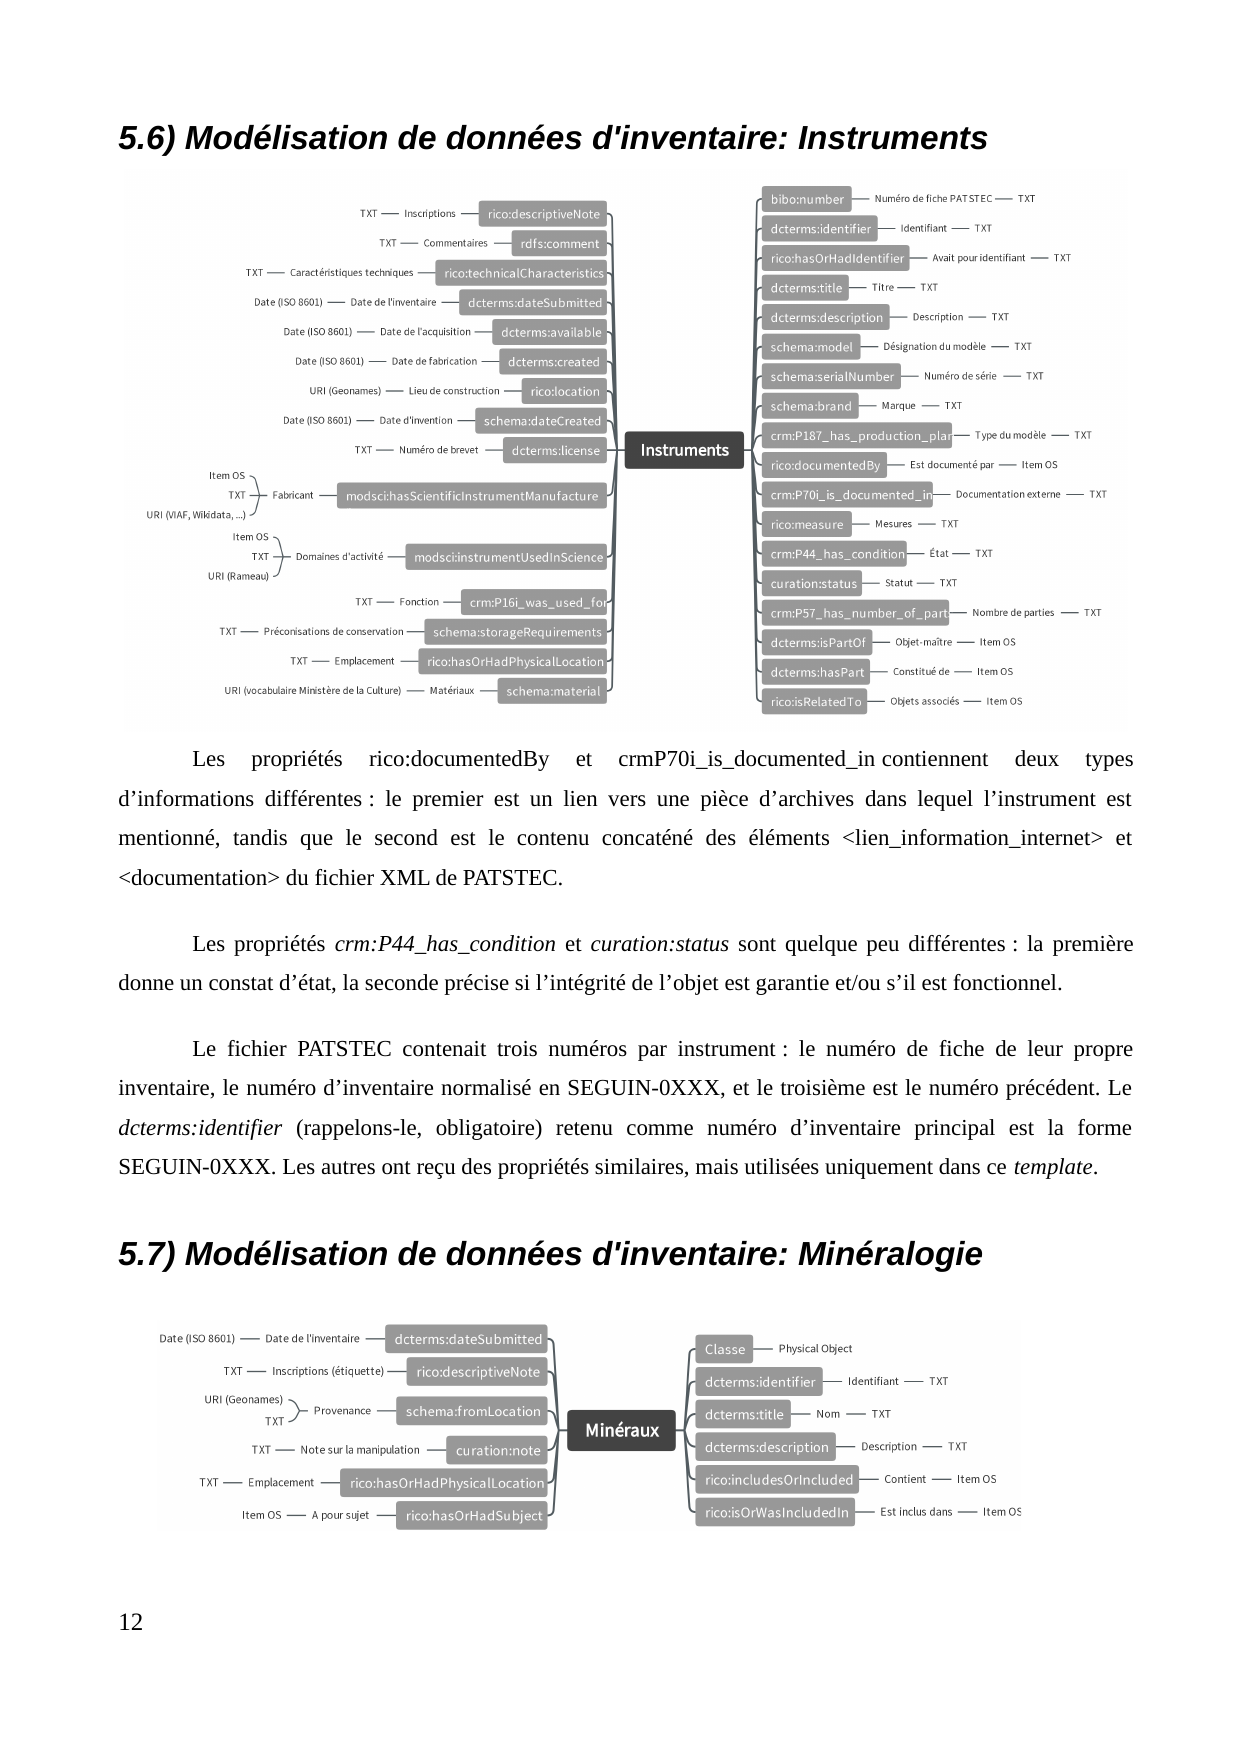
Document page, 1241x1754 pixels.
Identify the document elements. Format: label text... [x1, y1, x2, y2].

text Le fichier PATSTEC contenait trois numéros par instrument : le numéro de fiche de leur propre inventaire, le numéro d’inventaire normalisé en SEGUIN-0XXX, et le troisième est le numéro précédent. Le dcterms:identifier (rappelons-le, obligatoire) retenu comme numéro d’inventaire principal est la forme SEGUIN-0XXX. Les autres ont reçu des propriétés similaires, mais utilisées uniquement dans ce template. [118, 1035, 1134, 1180]
text Les propriétés rico:documentedBy et crmP70i_is_documented_in contiennent deux types d’informations différentes : le premier est un lien vers une pièce d’archives dans lequel l’instrument est mentionné, tandis que le second est le contenu concaténé des éléments <lien_information_internet> et <documentation> du fichier XML de PATSTEC. [118, 175, 1134, 890]
picture [157, 1320, 1022, 1531]
subtitle 5.6) Modélisation de données d'inventaire: Instruments [118, 118, 1134, 157]
subtitle 5.7) Modélisation de données d'inventaire: Minéralogie [118, 1234, 1134, 1273]
text Les propriétés crm:P44_has_condition et curation:status sont quelque peu différentes : la première donne un constat d’état, la seconde précise si l’intégrité de l’objet est garantie et/ou s’il est fonctionnel. [118, 929, 1134, 995]
picture [123, 169, 1128, 732]
